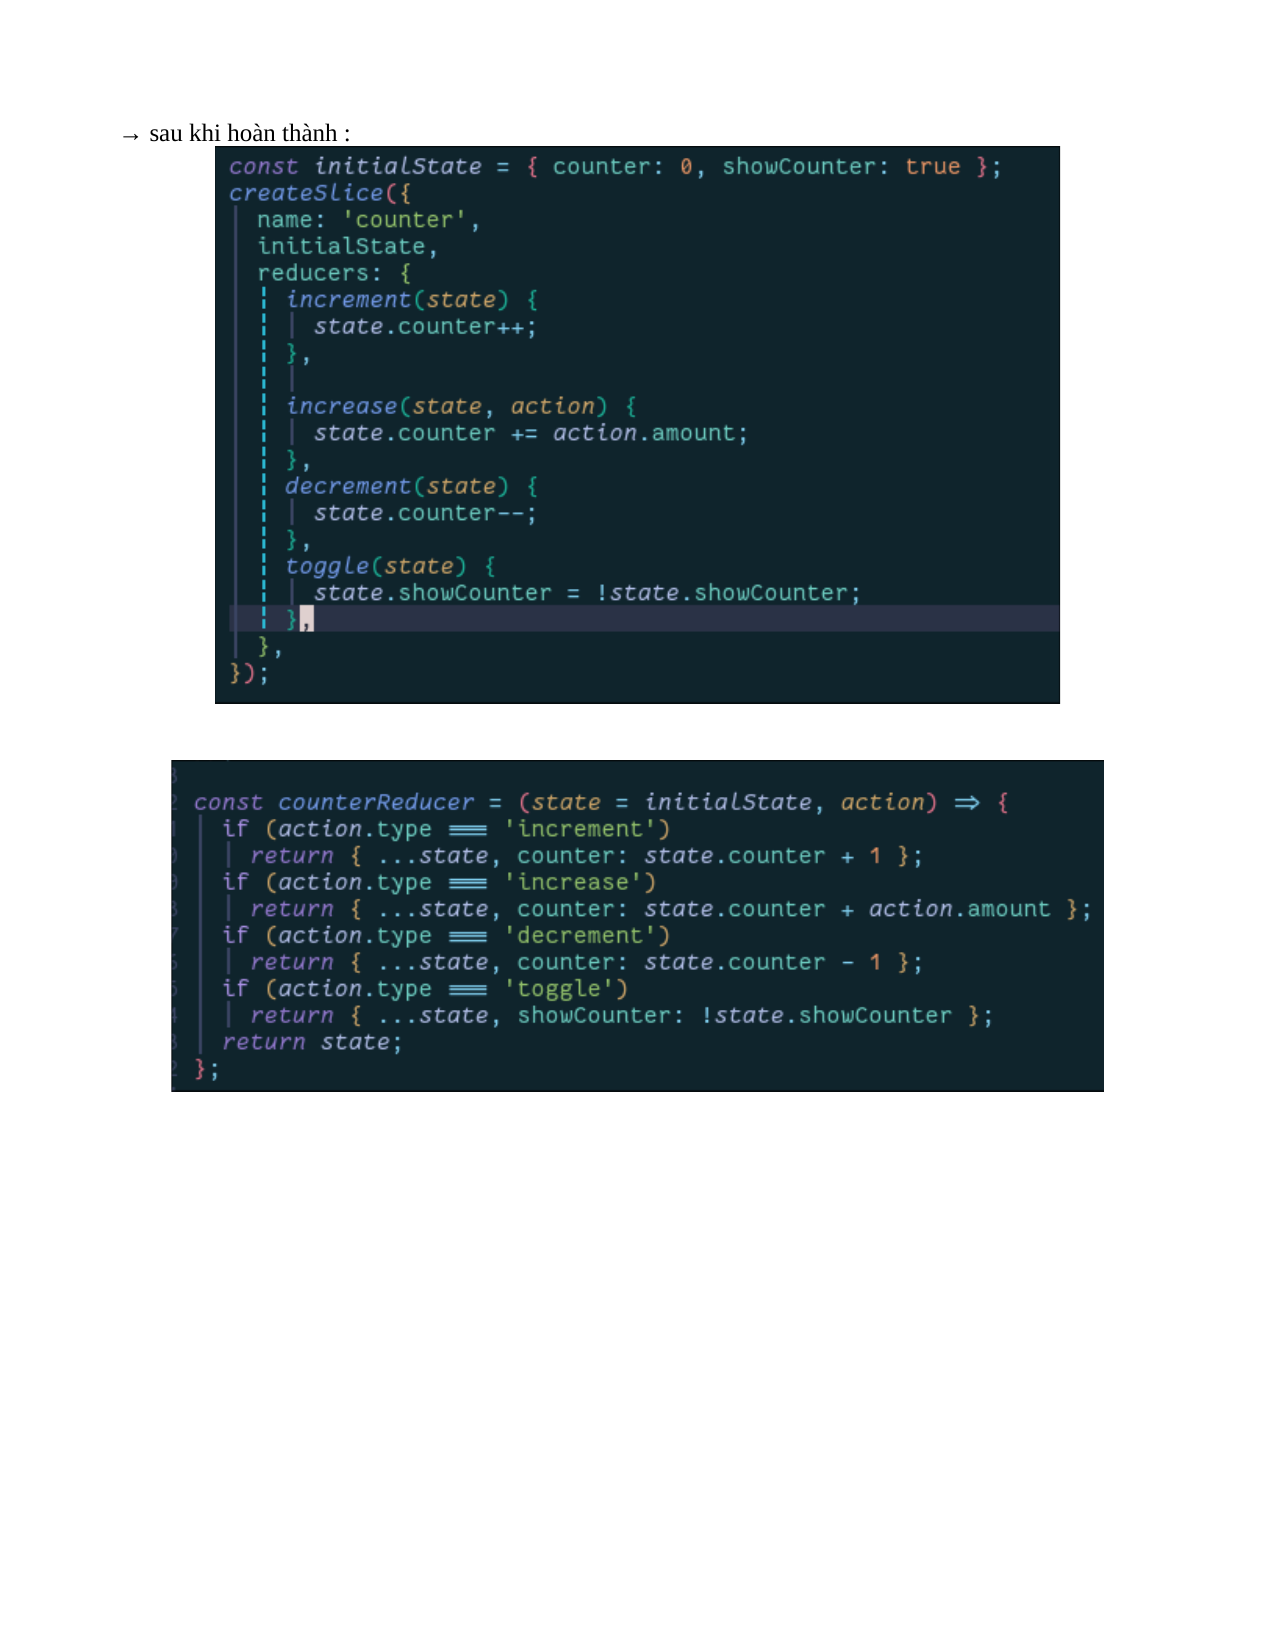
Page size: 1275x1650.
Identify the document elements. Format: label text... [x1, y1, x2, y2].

picture [215, 146, 1061, 704]
picture [171, 760, 1104, 1092]
text → sau khi hoàn thành : [118, 118, 1157, 147]
